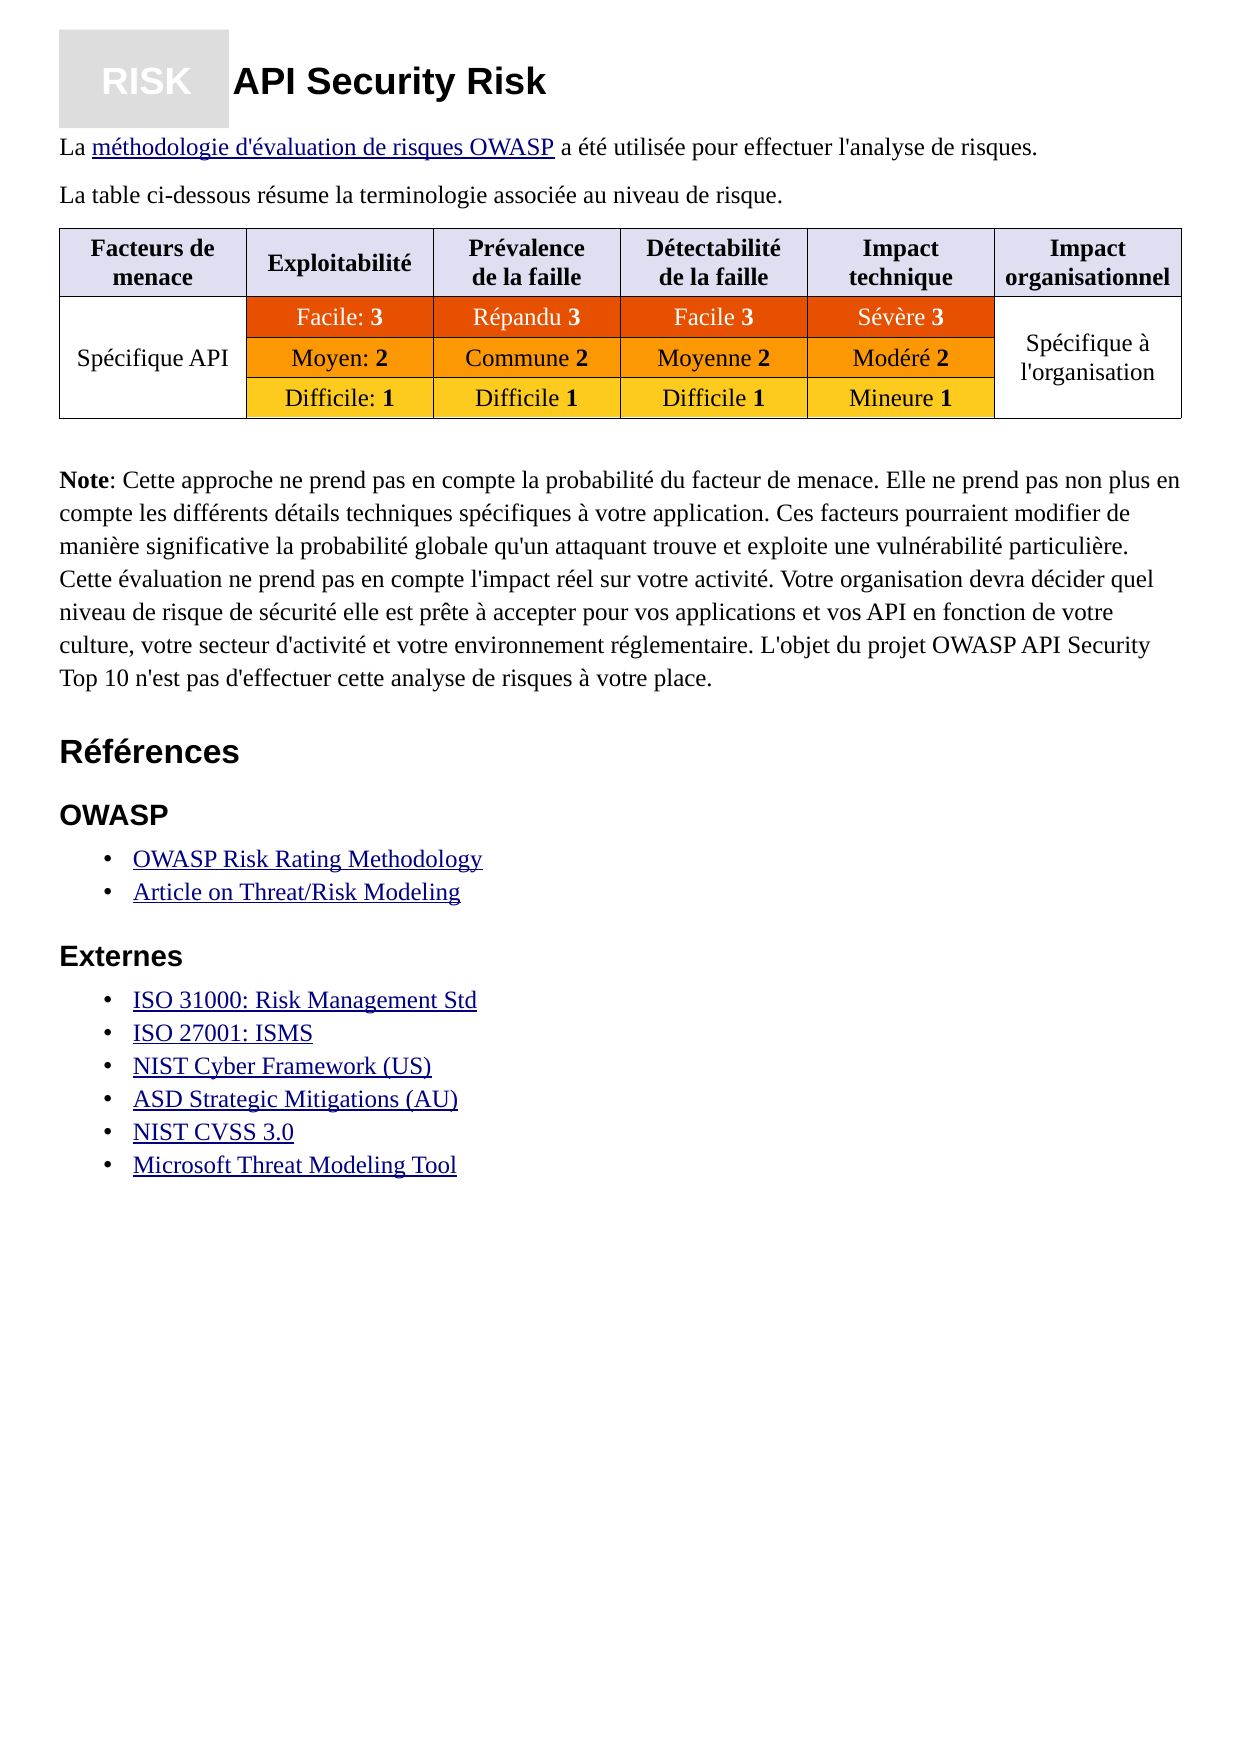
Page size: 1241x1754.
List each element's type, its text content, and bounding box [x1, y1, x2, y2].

subtitle OWASP [59, 797, 1181, 831]
text La méthodologie d'évaluation de risques OWASP a été utilisée pour effectuer l'analyse de risques. [59, 132, 1181, 161]
list NIST CVSS 3.0 [103, 1117, 1181, 1146]
table_header Facteurs de menace [60, 229, 246, 296]
table_cell Répandu 3 [434, 297, 620, 337]
text La table ci-dessous résume la terminologie associée au niveau de risque. [59, 180, 1181, 208]
list Microsoft Threat Modeling Tool [103, 1150, 1181, 1179]
table_header Exploitabilité [247, 229, 433, 296]
table_header Impact technique [808, 229, 994, 296]
table_cell Spécifique API [60, 297, 246, 417]
list ASD Strategic Mitigations (AU) [103, 1084, 1181, 1113]
table_cell Facile: 3 [247, 297, 433, 337]
table_cell Difficile 1 [434, 378, 620, 417]
table_header Impact organisationnel [995, 229, 1181, 296]
table_cell Facile 3 [621, 297, 807, 337]
table_cell Sévère 3 [808, 297, 994, 337]
table_cell Difficile: 1 [247, 378, 433, 417]
table_cell Mineure 1 [808, 378, 994, 417]
table_cell Difficile 1 [621, 378, 807, 417]
list Article on Threat/Risk Modeling [103, 877, 1181, 905]
table_header Détectabilité de la faille [621, 229, 807, 296]
table_cell Modéré 2 [808, 338, 994, 377]
list ISO 31000: Risk Management Std [103, 985, 1181, 1014]
text Note: Cette approche ne prend pas en compte la probabilité du facteur de menace. Elle ne prend pas non plus en compte les différents détails techniques spécifiques à votre application. Ces facteurs pourraient modifier de manière significative la probabilité globale qu'un attaquant trouve et exploite une vulnérabilité particulière. Cette évaluation ne prend pas en compte l'impact réel sur votre activité. Votre organisation devra décider quel niveau de risque de sécurité elle est prête à accepter pour vos applications et vos API en fonction de votre culture, votre secteur d'activité et votre environnement réglementaire. L'objet du projet OWASP API Security Top 10 n'est pas d'effectuer cette analyse de risques à votre place. [59, 465, 1181, 692]
list NIST Cyber Framework (US) [103, 1051, 1181, 1080]
list OWASP Risk Rating Methodology [103, 844, 1181, 872]
table_cell Moyen: 2 [247, 338, 433, 377]
list ISO 27001: ISMS [103, 1018, 1181, 1047]
table_header Prévalence de la faille [434, 229, 620, 296]
table_cell Commune 2 [434, 338, 620, 377]
subtitle Externes [59, 939, 1181, 973]
table_cell Spécifique à l'organisation [995, 297, 1181, 417]
subtitle Références [59, 732, 1181, 770]
table_cell Moyenne 2 [621, 338, 807, 377]
